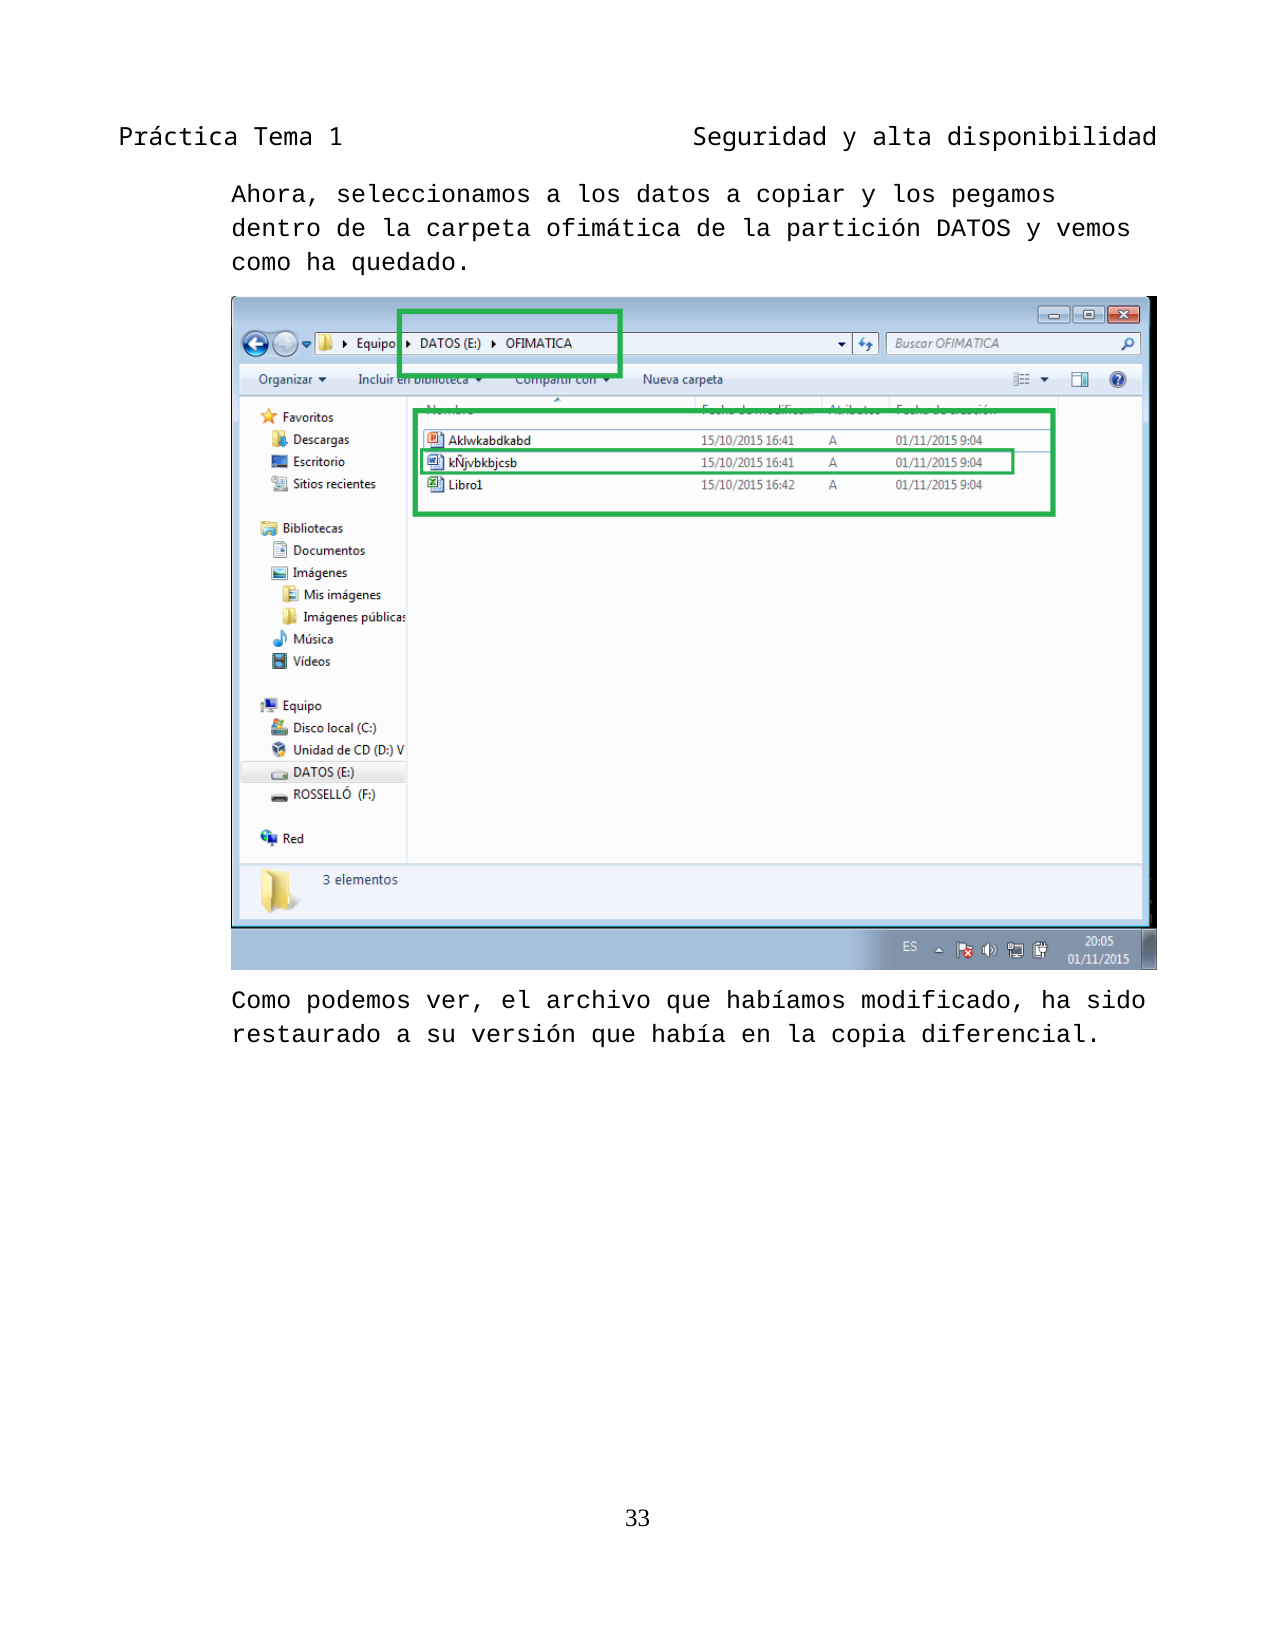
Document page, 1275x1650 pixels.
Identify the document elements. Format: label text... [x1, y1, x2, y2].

picture [231, 296, 1157, 970]
text Como podemos ver, el archivo que habíamos modificado, ha sido restaurado a su versión que había en la copia diferencial. [231, 988, 1157, 1050]
text Ahora, seleccionamos a los datos a copiar y los pegamos dentro de la carpeta ofimática de la partición DATOS y vemos como ha quedado. [231, 182, 1157, 278]
